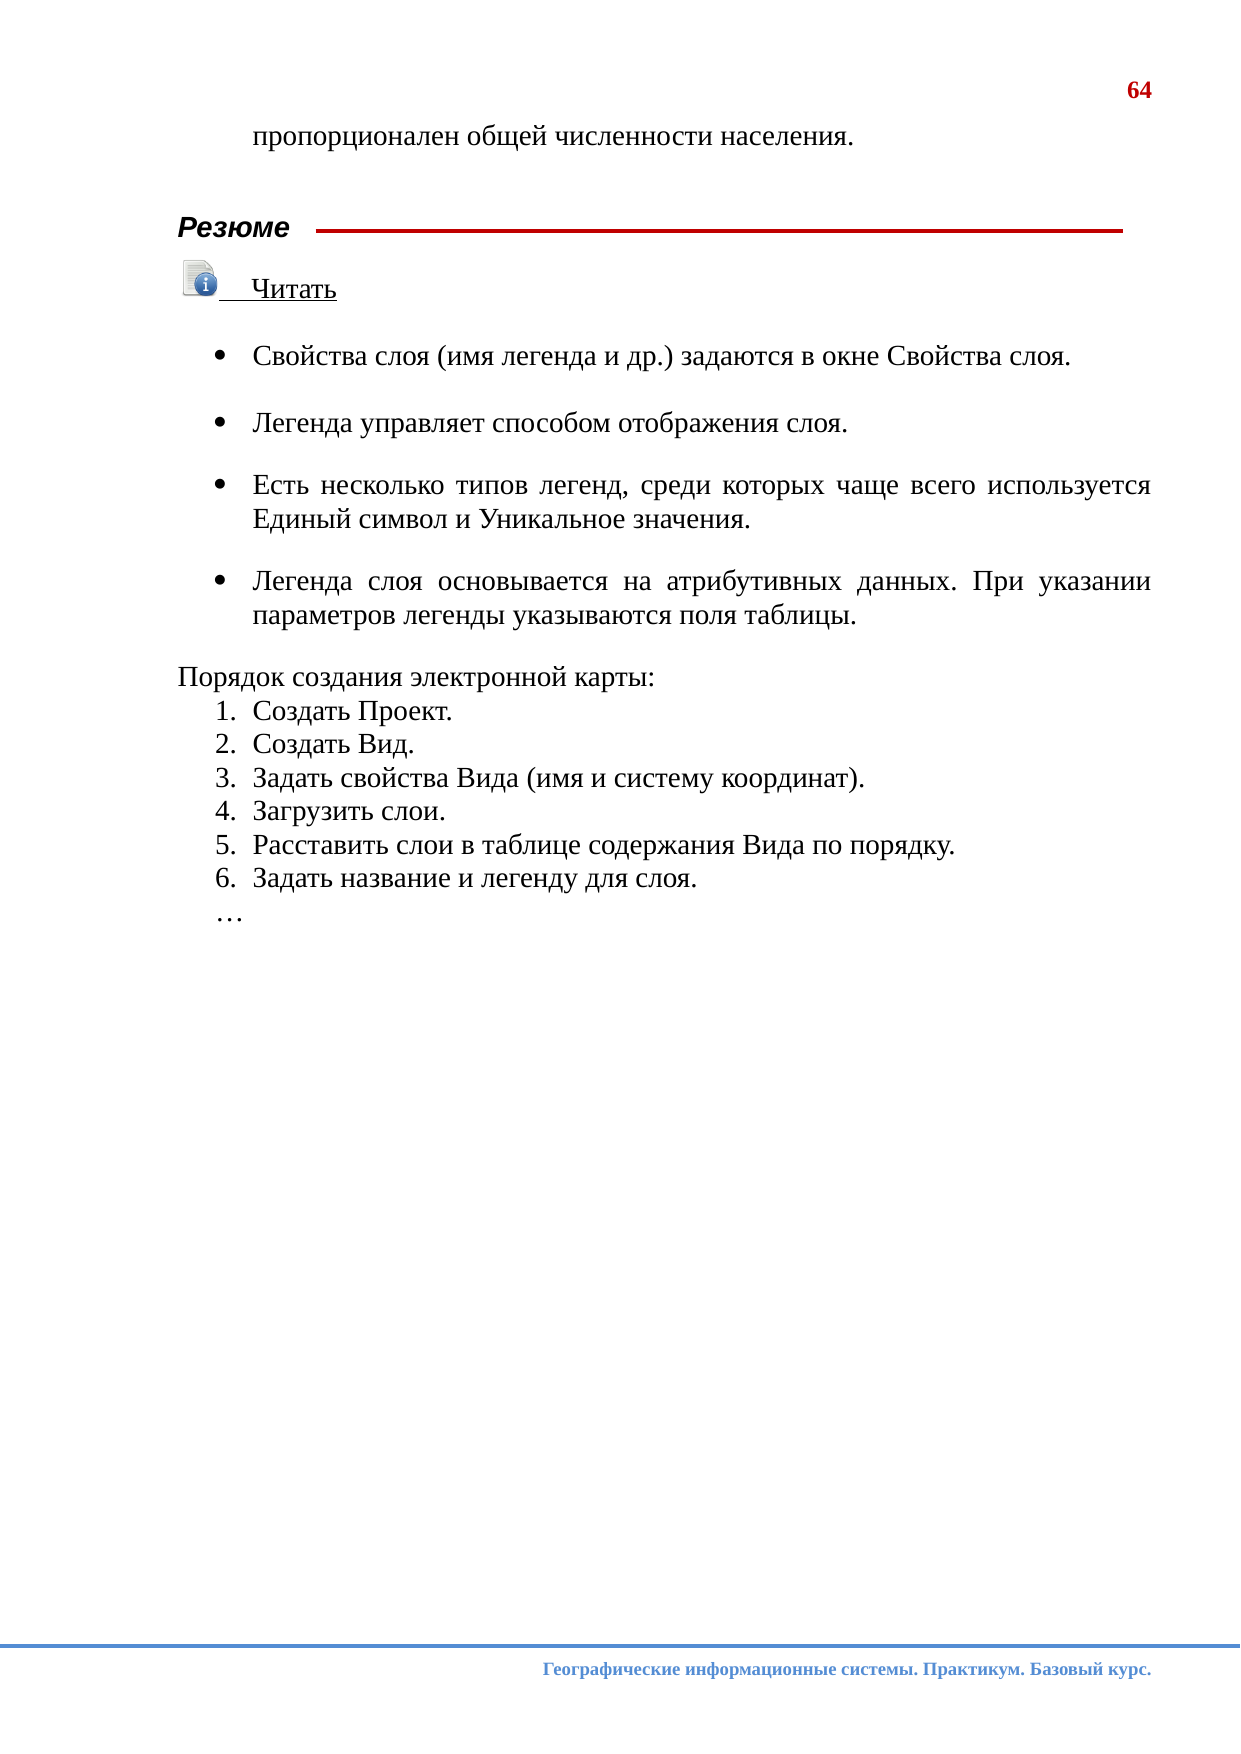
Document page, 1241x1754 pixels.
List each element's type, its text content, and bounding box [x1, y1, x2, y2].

list Загрузить слои. [215, 793, 1152, 827]
text Порядок создания электронной карты: [177, 659, 1152, 693]
text Читать [177, 256, 1152, 304]
list Создать Проект. [215, 693, 1152, 726]
picture [178, 257, 218, 297]
list Задать название и легенду для слоя. [215, 861, 1152, 894]
list Легенда управляет способом отображения слоя. [215, 405, 1152, 439]
list Создать Вид. [215, 726, 1152, 760]
list Расставить слои в таблице содержания Вида по порядку. [215, 827, 1152, 861]
list Легенда слоя основывается на атрибутивных данных. При указании параметров легенды указываются поля таблицы. [215, 563, 1152, 631]
text … [215, 894, 1152, 928]
list Задать свойства Вида (имя и систему координат). [215, 760, 1152, 793]
list Свойства слоя (имя легенда и др.) задаются в окне Свойства слоя. [215, 338, 1152, 372]
list пропорционален общей численности населения. [215, 118, 1152, 152]
subtitle Резюме [177, 210, 1152, 244]
list Есть несколько типов легенд, среди которых чаще всего используется Единый символ и Уникальное значения. [215, 467, 1152, 535]
